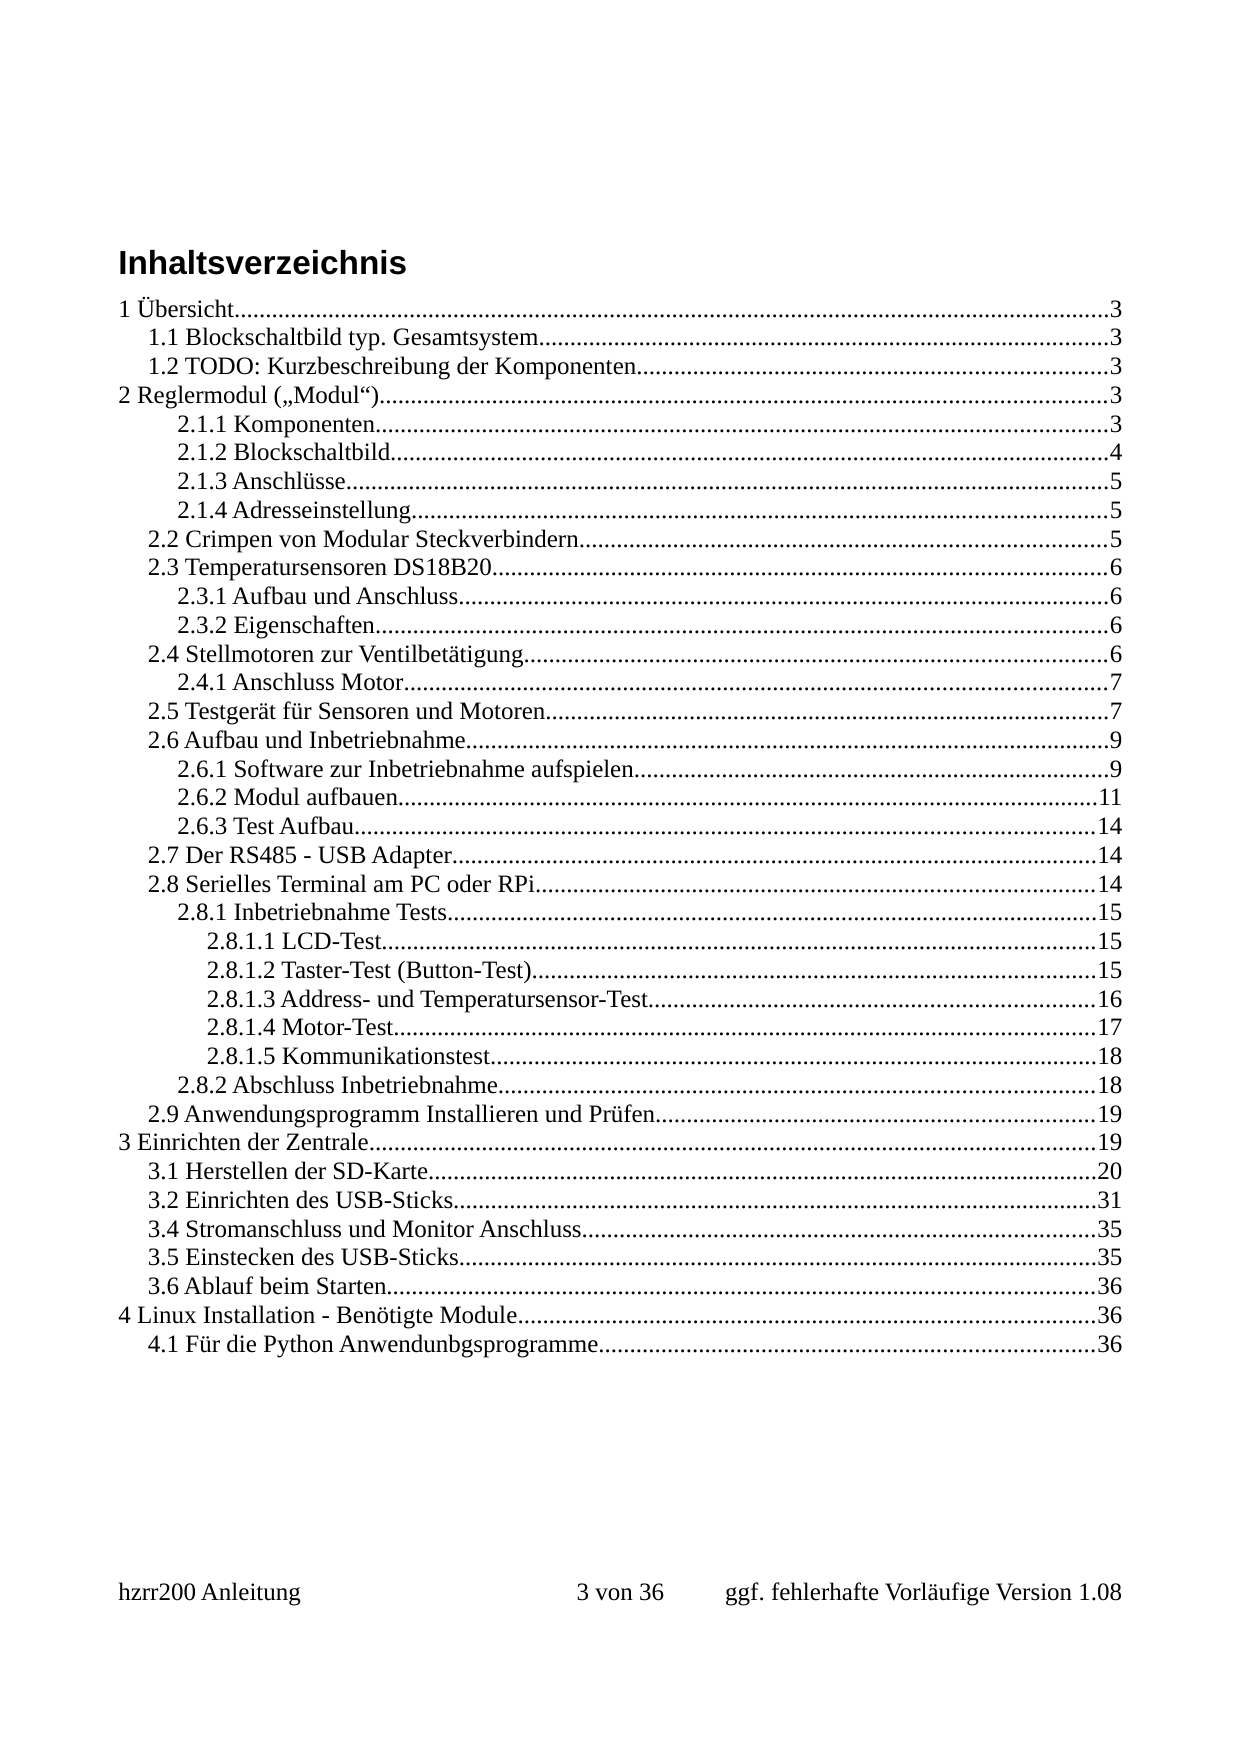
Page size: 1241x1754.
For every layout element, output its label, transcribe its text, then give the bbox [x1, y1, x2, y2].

text 2.8.1.1 LCD-Test 15 [207, 926, 1122, 955]
text 2.6.2 Modul aufbauen 11 [177, 782, 1122, 811]
text 2.1.2 Blockschaltbild 4 [177, 437, 1122, 466]
text 2.3.2 Eigenschaften 6 [177, 610, 1122, 639]
text 2.1.1 Komponenten 3 [177, 409, 1122, 437]
text 3.2 Einrichten des USB-Sticks 31 [148, 1185, 1122, 1214]
text 2.4.1 Anschluss Motor 7 [177, 667, 1122, 696]
text 2.8.1.4 Motor-Test 17 [207, 1012, 1122, 1041]
text 4.1 Für die Python Anwendunbgsprogramme 36 [148, 1329, 1122, 1357]
text 2.8.1.5 Kommunikationstest 18 [207, 1041, 1122, 1070]
text 2.8.1 Inbetriebnahme Tests 15 [177, 897, 1122, 926]
text 2.9 Anwendungsprogramm Installieren und Prüfen 19 [148, 1099, 1122, 1127]
text 2.3 Temperatursensoren DS18B20 6 [148, 552, 1122, 581]
text 2 Reglermodul („Modul“) 3 [118, 380, 1122, 409]
text 3.4 Stromanschluss und Monitor Anschluss 35 [148, 1214, 1122, 1242]
text 3.5 Einstecken des USB-Sticks 35 [148, 1242, 1122, 1271]
text 2.8.1.3 Address- und Temperatursensor-Test 16 [207, 984, 1122, 1012]
text 2.1.3 Anschlüsse 5 [177, 466, 1122, 495]
text 1.2 TODO: Kurzbeschreibung der Komponenten 3 [148, 351, 1122, 380]
text 4 Linux Installation - Benötigte Module 36 [118, 1300, 1122, 1329]
text 2.1.4 Adresseinstellung 5 [177, 495, 1122, 524]
text 2.3.1 Aufbau und Anschluss 6 [177, 581, 1122, 610]
text 2.7 Der RS485 - USB Adapter 14 [148, 840, 1122, 869]
text 2.5 Testgerät für Sensoren und Motoren 7 [148, 696, 1122, 725]
text 2.6 Aufbau und Inbetriebnahme 9 [148, 725, 1122, 754]
text 2.6.1 Software zur Inbetriebnahme aufspielen 9 [177, 754, 1122, 782]
text 2.8.1.2 Taster-Test (Button-Test) 15 [207, 955, 1122, 984]
text 3.6 Ablauf beim Starten 36 [148, 1271, 1122, 1300]
text 2.2 Crimpen von Modular Steckverbindern 5 [148, 524, 1122, 552]
text 2.8.2 Abschluss Inbetriebnahme 18 [177, 1070, 1122, 1099]
text 3 Einrichten der Zentrale 19 [118, 1127, 1122, 1156]
text 2.8 Serielles Terminal am PC oder RPi 14 [148, 869, 1122, 897]
text 2.4 Stellmotoren zur Ventilbetätigung 6 [148, 639, 1122, 667]
text 1.1 Blockschaltbild typ. Gesamtsystem 3 [148, 322, 1122, 351]
subtitle Inhaltsverzeichnis [118, 243, 1122, 281]
text 2.6.3 Test Aufbau 14 [177, 811, 1122, 840]
text 1 Übersicht 3 [118, 294, 1122, 322]
text 3.1 Herstellen der SD-Karte 20 [148, 1156, 1122, 1185]
